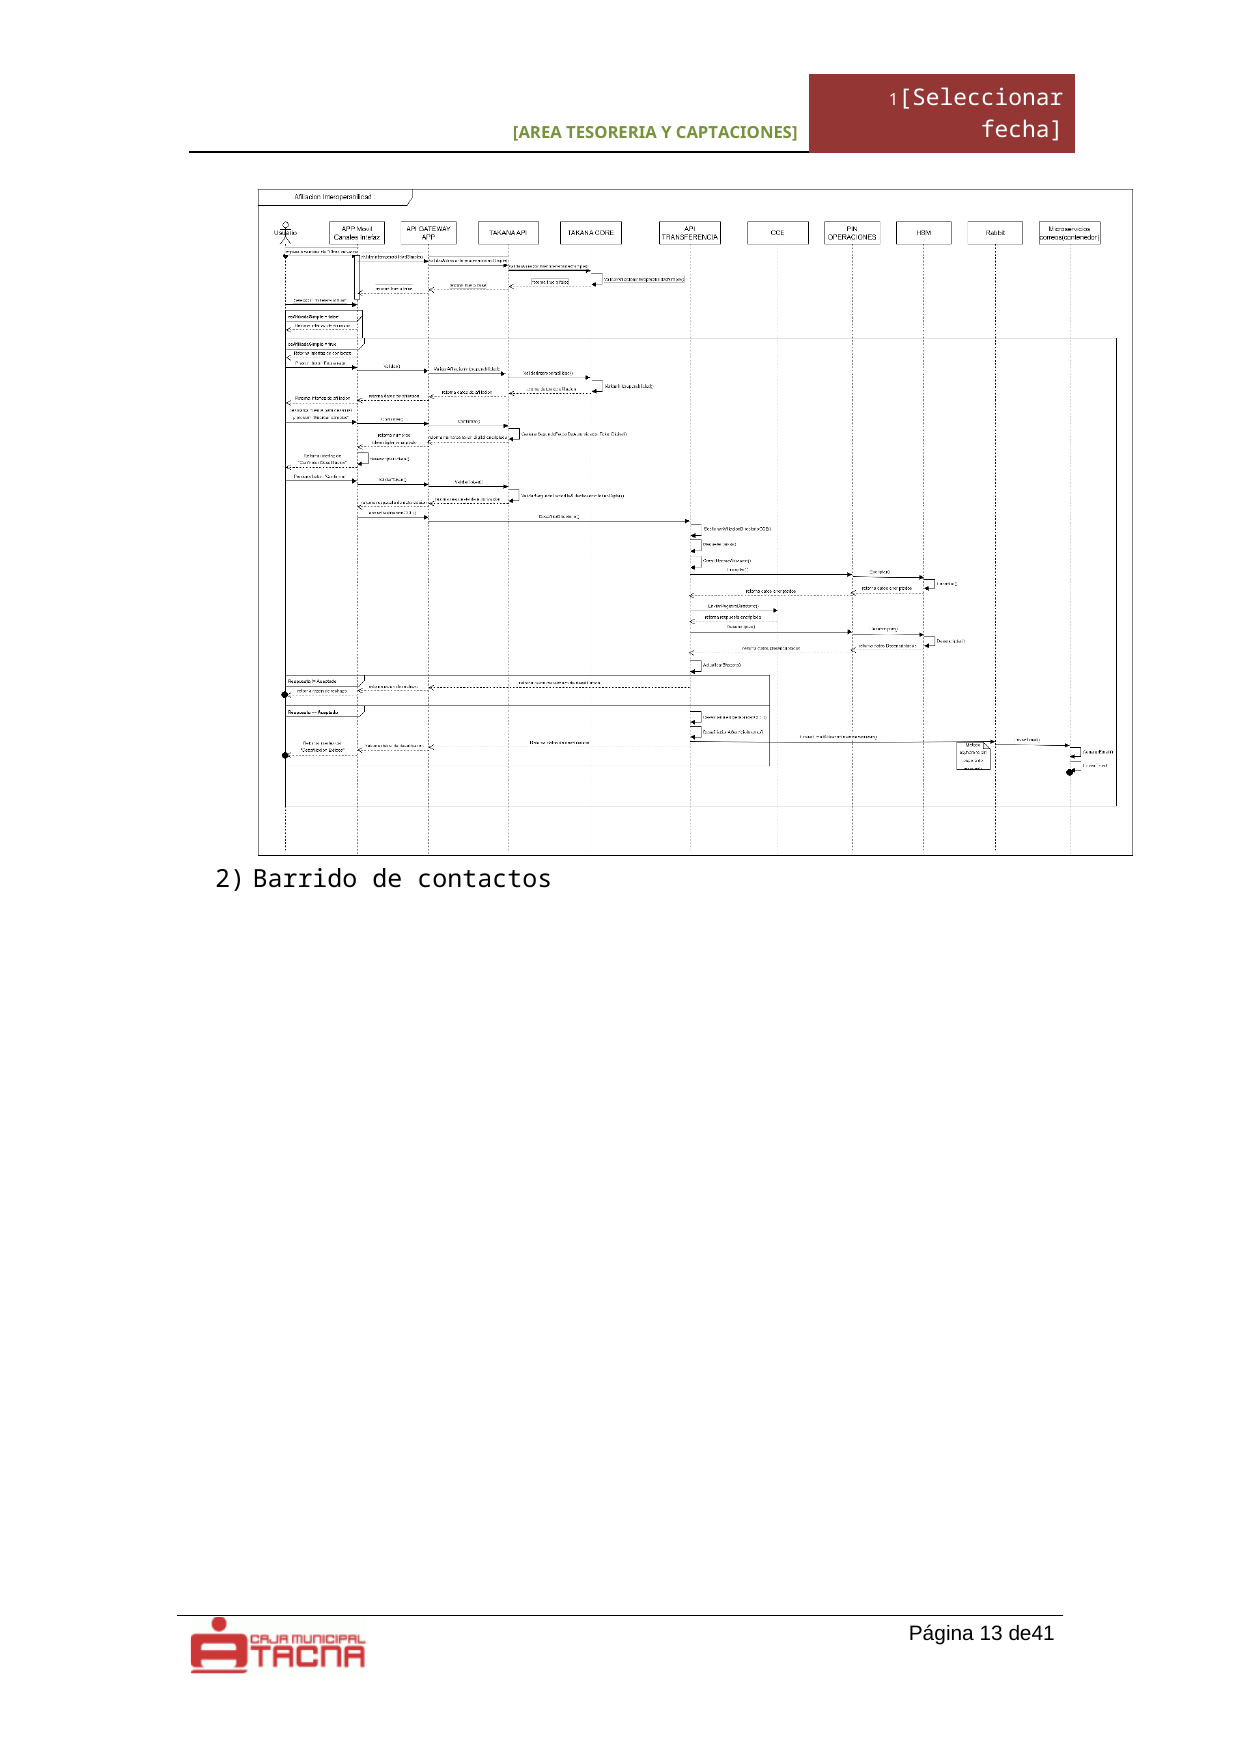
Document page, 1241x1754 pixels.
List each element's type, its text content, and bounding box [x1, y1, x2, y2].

list Barrido de contactos [215, 860, 1063, 894]
